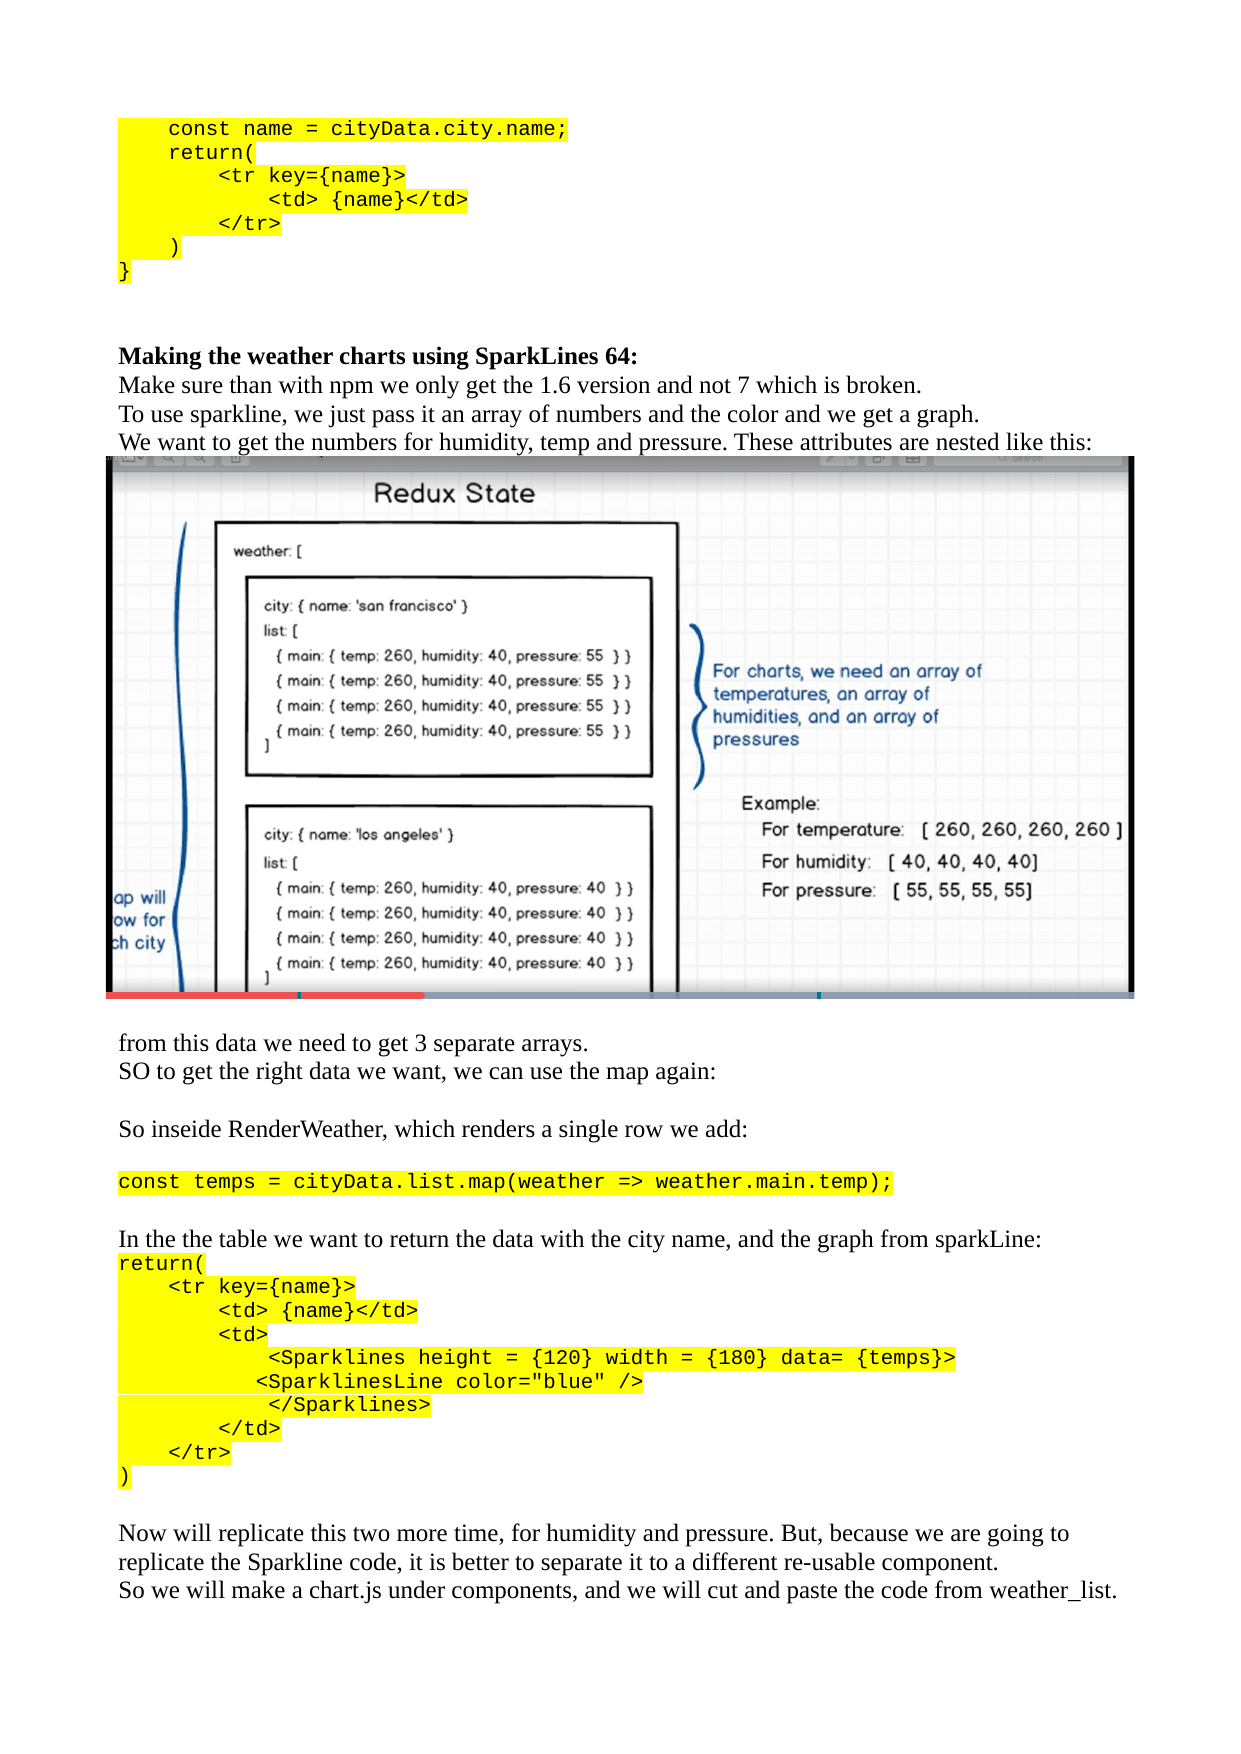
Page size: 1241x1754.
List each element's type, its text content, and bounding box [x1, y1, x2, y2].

text Making the weather charts using SparkLines 64: [118, 341, 1122, 370]
text </tr> [118, 1442, 1122, 1465]
text <td> [118, 1323, 1122, 1347]
text <tr key={name}> [118, 165, 1122, 189]
text return( [118, 142, 1122, 165]
text To use sparkline, we just pass it an array of numbers and the color and we get a graph. [118, 399, 1122, 427]
text <Sparklines height = {120} width = {180} data= {temps}> [118, 1347, 1122, 1371]
text </Sparklines> [118, 1394, 1122, 1418]
text ) [118, 1465, 1122, 1489]
text Make sure than with npm we only get the 1.6 version and not 7 which is broken. [118, 370, 1122, 399]
text SO to get the right data we want, we can use the map again: [118, 1056, 1122, 1085]
text <td> {name}</td> [118, 189, 1122, 213]
text <SparklinesLine color="blue" /> [118, 1371, 1122, 1394]
text const name = cityData.city.name; [118, 118, 1122, 142]
text <td> {name}</td> [118, 1300, 1122, 1323]
text So inseide RenderWeather, which renders a single row we add: [118, 1114, 1122, 1143]
text ) [118, 236, 1122, 260]
text const temps = cityData.list.map(weather => weather.main.temp); [118, 1171, 1122, 1195]
text } [118, 260, 1122, 284]
text return( [118, 1253, 1122, 1276]
text In the the table we want to return the data with the city name, and the graph from sparkLine: [118, 1224, 1122, 1253]
text </td> [118, 1418, 1122, 1442]
text We want to get the numbers for humidity, temp and pressure. These attributes are nested like this: [118, 427, 1122, 456]
text So we will make a chart.js under components, and we will cut and paste the code from weather_list. [118, 1575, 1122, 1604]
text <tr key={name}> [118, 1276, 1122, 1300]
text from this data we need to get 3 separate arrays. [118, 1028, 1122, 1056]
text Now will replicate this two more time, for humidity and pressure. But, because we are going to replicate the Sparkline code, it is better to separate it to a different re-usable component. [118, 1518, 1122, 1575]
picture [105, 456, 305, 999]
text </tr> [118, 213, 1122, 236]
